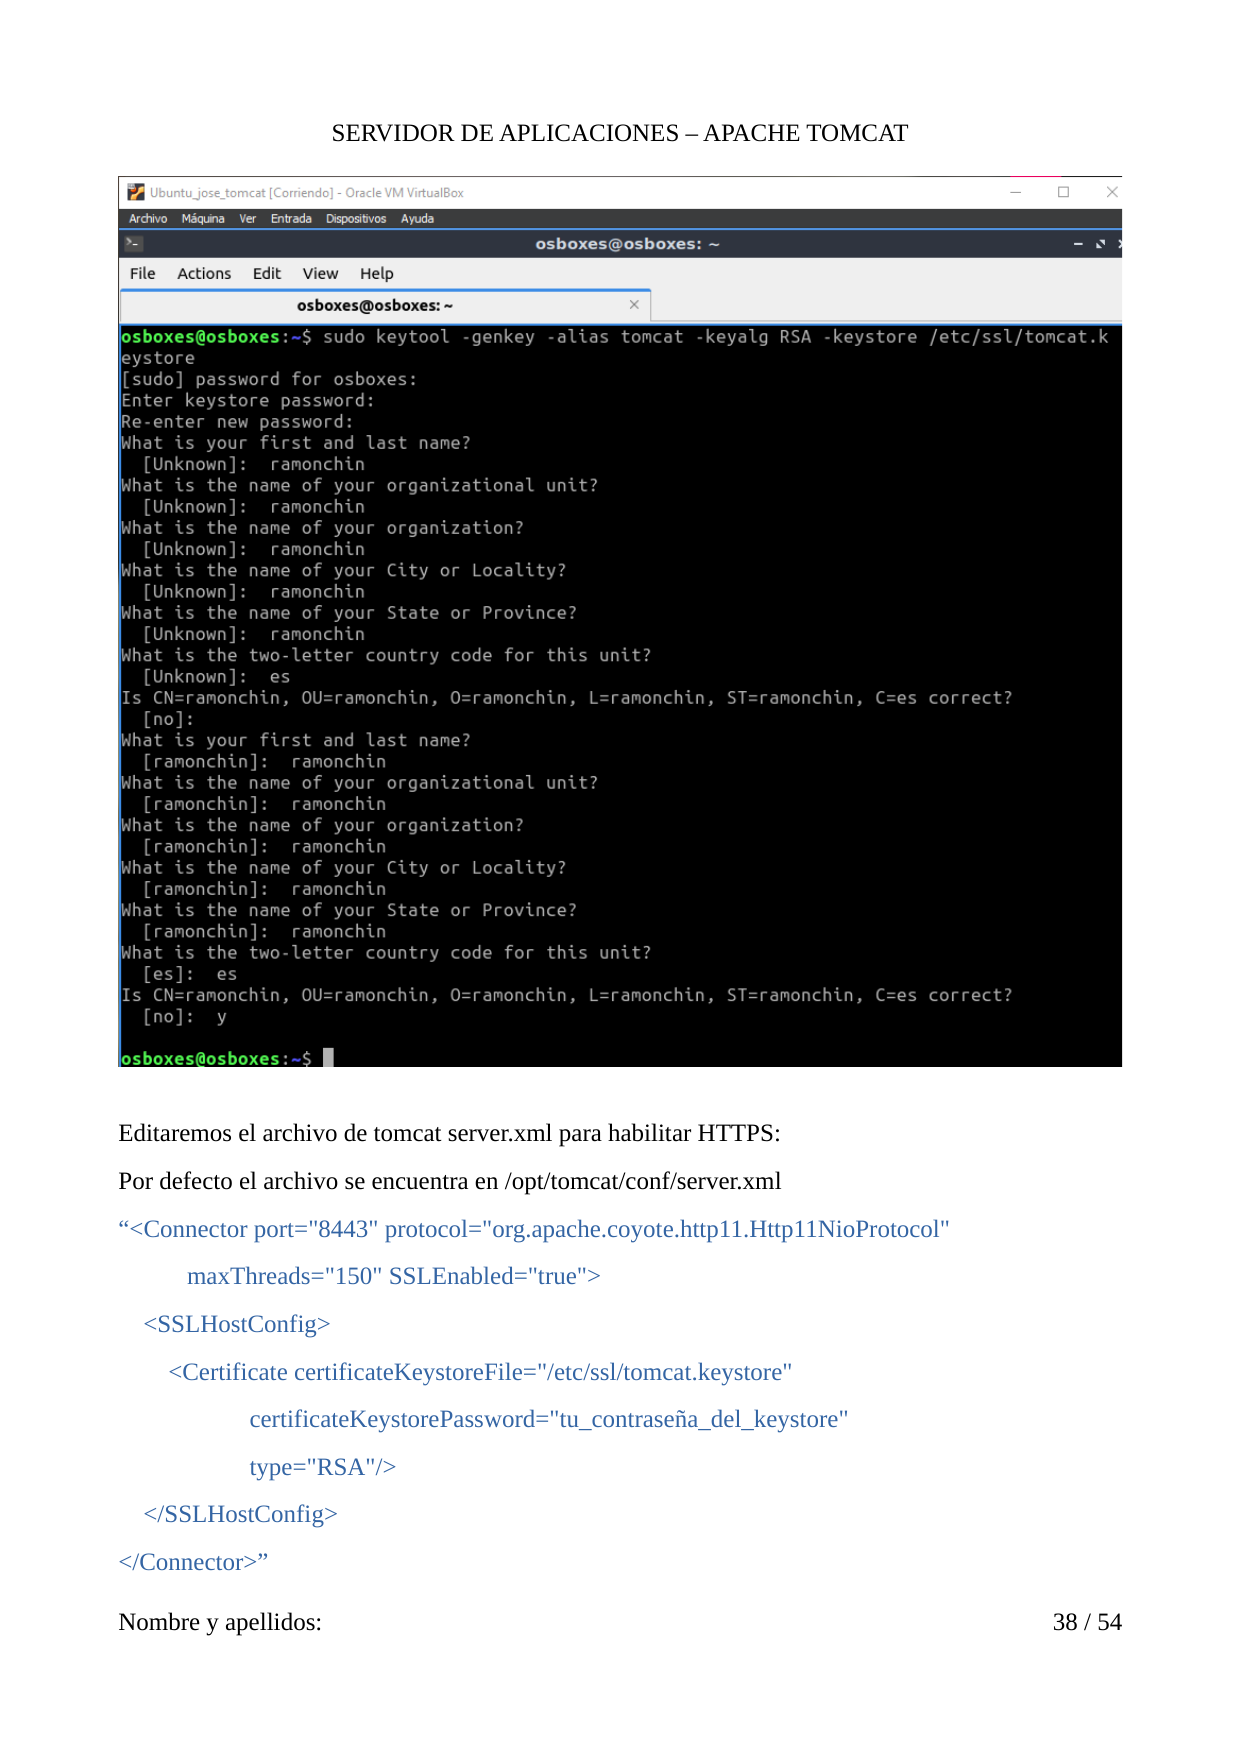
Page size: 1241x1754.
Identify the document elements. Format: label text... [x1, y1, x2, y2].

text </SSLHostConfig> [118, 1499, 1122, 1528]
text type="RSA"/> [118, 1452, 1122, 1481]
text “<Connector port="8443" protocol="org.apache.coyote.http11.Http11NioProtocol" [118, 1214, 1122, 1242]
text Por defecto el archivo se encuentra en /opt/tomcat/conf/server.xml [118, 1166, 1122, 1195]
text certificateKeystorePassword="tu_contraseña_del_keystore" [118, 1404, 1122, 1433]
text <Certificate certificateKeystoreFile="/etc/ssl/tomcat.keystore" [118, 1357, 1122, 1385]
picture [118, 176, 1123, 1067]
text Editaremos el archivo de tomcat server.xml para habilitar HTTPS: [118, 1118, 1122, 1147]
text maxThreads="150" SSLEnabled="true"> [118, 1261, 1122, 1290]
text </Connector>” [118, 1547, 1122, 1576]
text <SSLHostConfig> [118, 1309, 1122, 1338]
